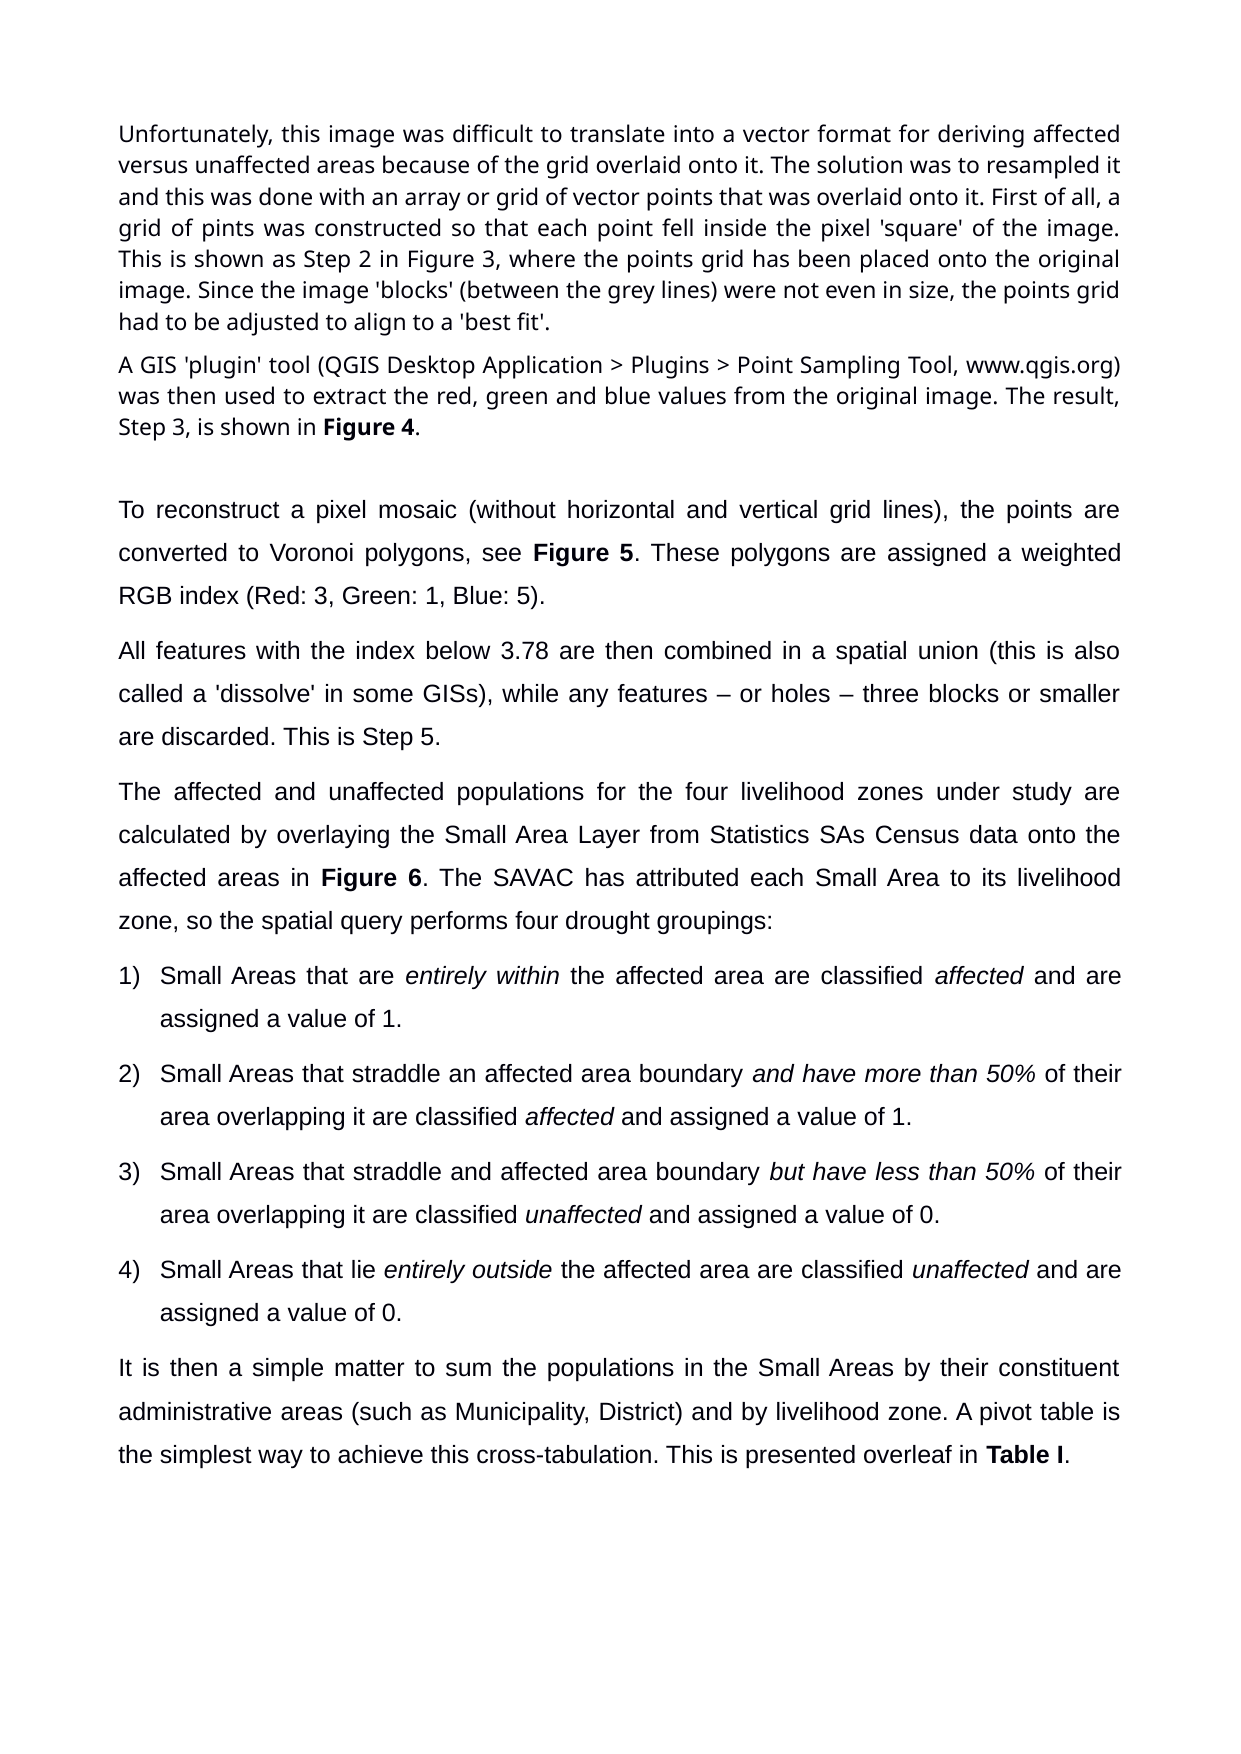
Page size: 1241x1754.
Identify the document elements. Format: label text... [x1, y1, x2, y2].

list Small Areas that are entirely within the affected area are classified affected and are assigned a value of 1. [118, 961, 1122, 1033]
text Unfortunately, this image was difficult to translate into a vector format for deriving affected versus unaffected areas because of the grid overlaid onto it. The solution was to resampled it and this was done with an array or grid of vector points that was overlaid onto it. First of all, a grid of pints was constructed so that each point fell inside the pixel 'square' of the image. This is shown as Step 2 in Figure 3, where the points grid has been placed onto the original image. Since the image 'blocks' (between the grey lines) were not even in size, the points grid had to be adjusted to align to a 'best fit'. [118, 118, 1122, 337]
list Small Areas that lie entirely outside the affected area are classified unaffected and are assigned a value of 0. [118, 1255, 1122, 1327]
text The affected and unaffected populations for the four livelihood zones under study are calculated by overlaying the Small Area Layer from Statistics SAs Census data onto the affected areas in Figure 6. The SAVAC has attributed each Small Area to its livelihood zone, so the spatial query performs four drought groupings: [118, 777, 1122, 935]
list Small Areas that straddle an affected area boundary and have more than 50% of their area overlapping it are classified affected and assigned a value of 1. [118, 1059, 1122, 1131]
text To reconstruct a pixel mosaic (without horizontal and vertical grid lines), the points are converted to Voronoi polygons, see Figure 5. These polygons are assigned a weighted RGB index (Red: 3, Green: 1, Blue: 5). [118, 495, 1122, 610]
list Small Areas that straddle and affected area boundary but have less than 50% of their area overlapping it are classified unaffected and assigned a value of 0. [118, 1157, 1122, 1229]
text It is then a simple matter to sum the populations in the Small Areas by their constituent administrative areas (such as Municipality, District) and by livelihood zone. A pivot table is the simplest way to achieve this cross-tabulation. This is presented overleaf in Table I. [118, 1353, 1122, 1468]
text All features with the index below 3.78 are then combined in a spatial union (this is also called a 'dissolve' in some GISs), while any features – or holes – three blocks or smaller are discarded. This is Step 5. [118, 636, 1122, 751]
text A GIS 'plugin' tool (QGIS Desktop Application > Plugins > Point Sampling Tool, www.qgis.org) was then used to extract the red, green and blue values from the original image. The result, Step 3, is shown in Figure 4. [118, 349, 1122, 442]
